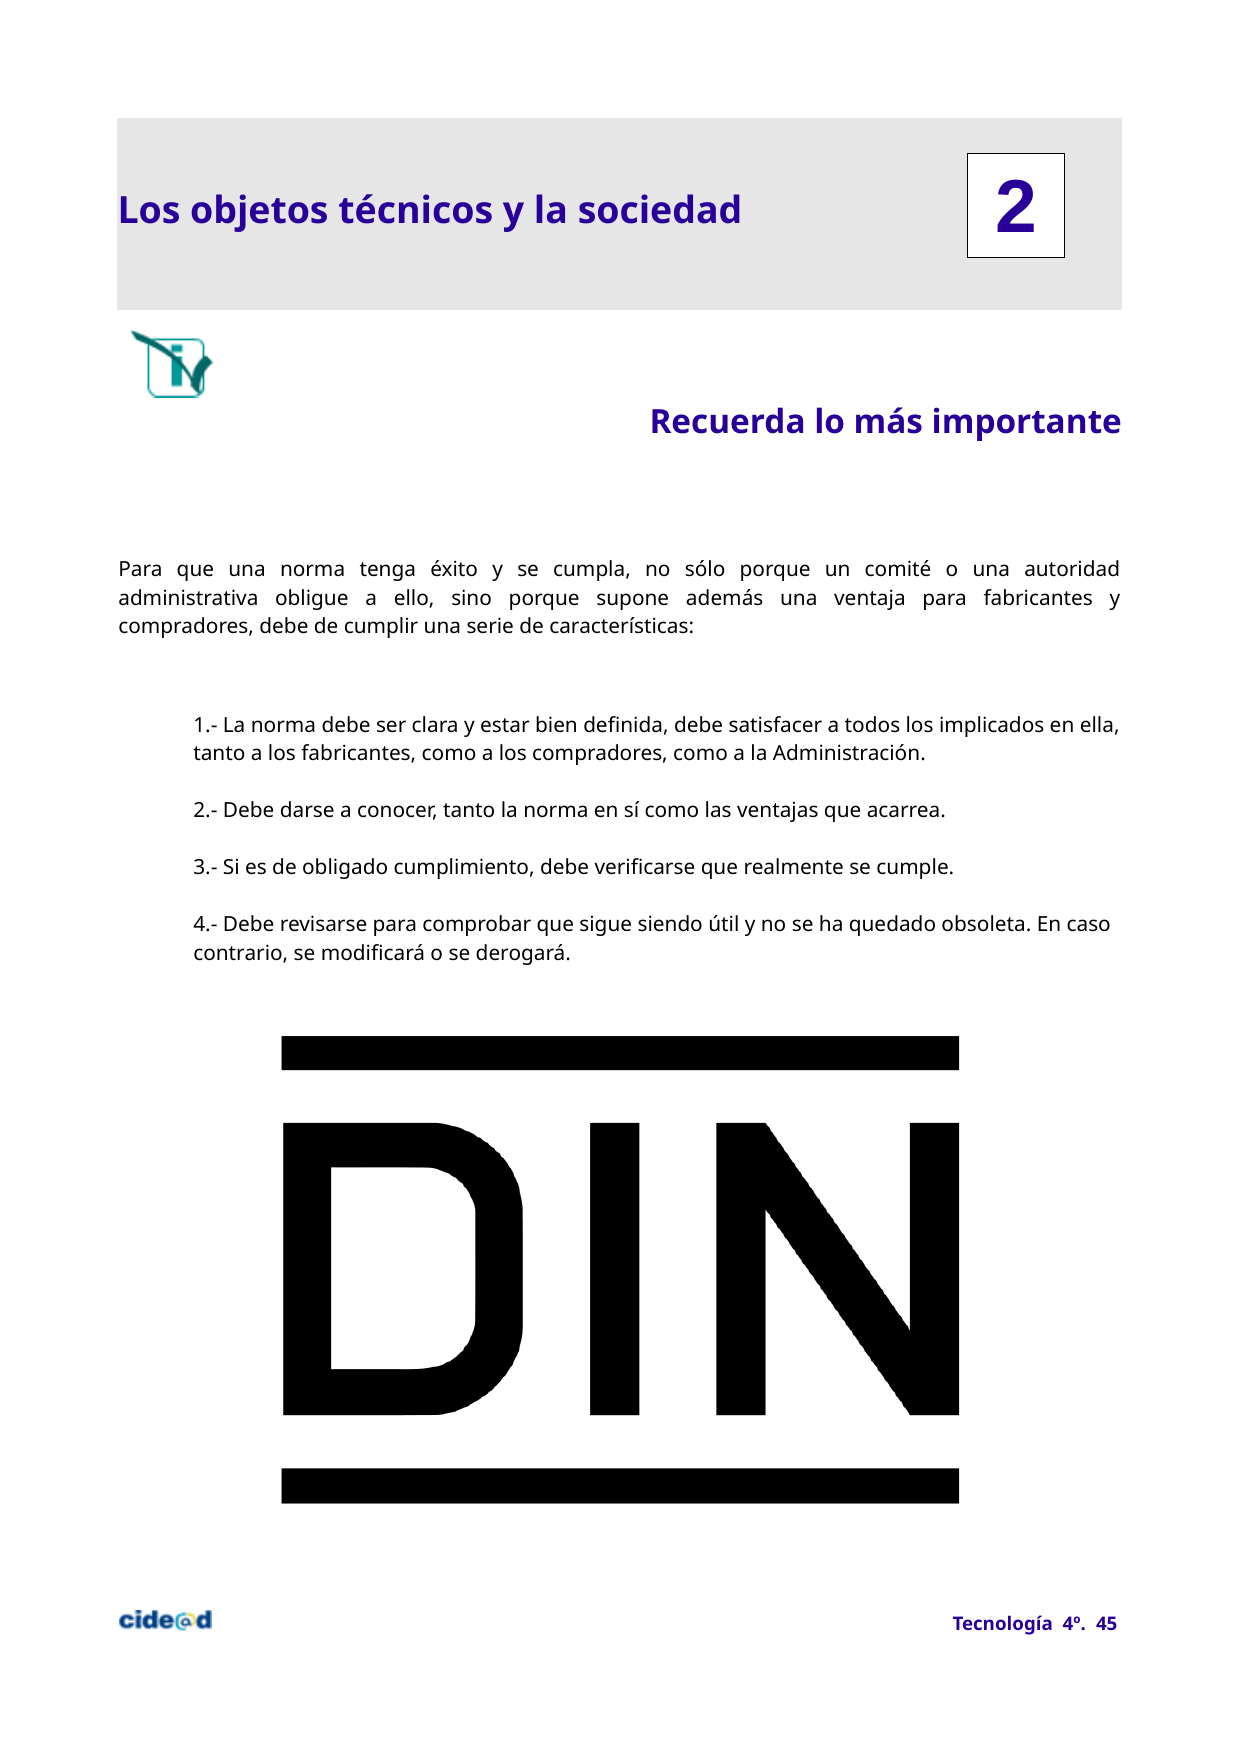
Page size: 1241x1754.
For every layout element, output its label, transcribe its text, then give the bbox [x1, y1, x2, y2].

text Para que una norma tenga éxito y se cumpla, no sólo porque un comité o una autoridad administrativa obligue a ello, sino porque supone además una ventaja para fabricantes y compradores, debe de cumplir una serie de características: [118, 554, 1122, 640]
list 4.- Debe revisarse para comprobar que sigue siendo útil y no se ha quedado obsoleta. En caso contrario, se modificará o se derogará. [193, 909, 1122, 966]
picture [118, 1610, 212, 1632]
table_header Los objetos técnicos y la sociedad [117, 118, 1122, 310]
list 3.- Si es de obligado cumplimiento, debe verificarse que realmente se cumple. [193, 852, 1122, 881]
picture [275, 1030, 965, 1509]
text Recuerda lo más importante [118, 310, 1122, 443]
picture [129, 330, 215, 398]
list 2.- Debe darse a conocer, tanto la norma en sí como las ventajas que acarrea. [193, 795, 1122, 824]
list 1.- La norma debe ser clara y estar bien definida, debe satisfacer a todos los implicados en ella, tanto a los fabricantes, como a los compradores, como a la Administración. [193, 710, 1122, 767]
